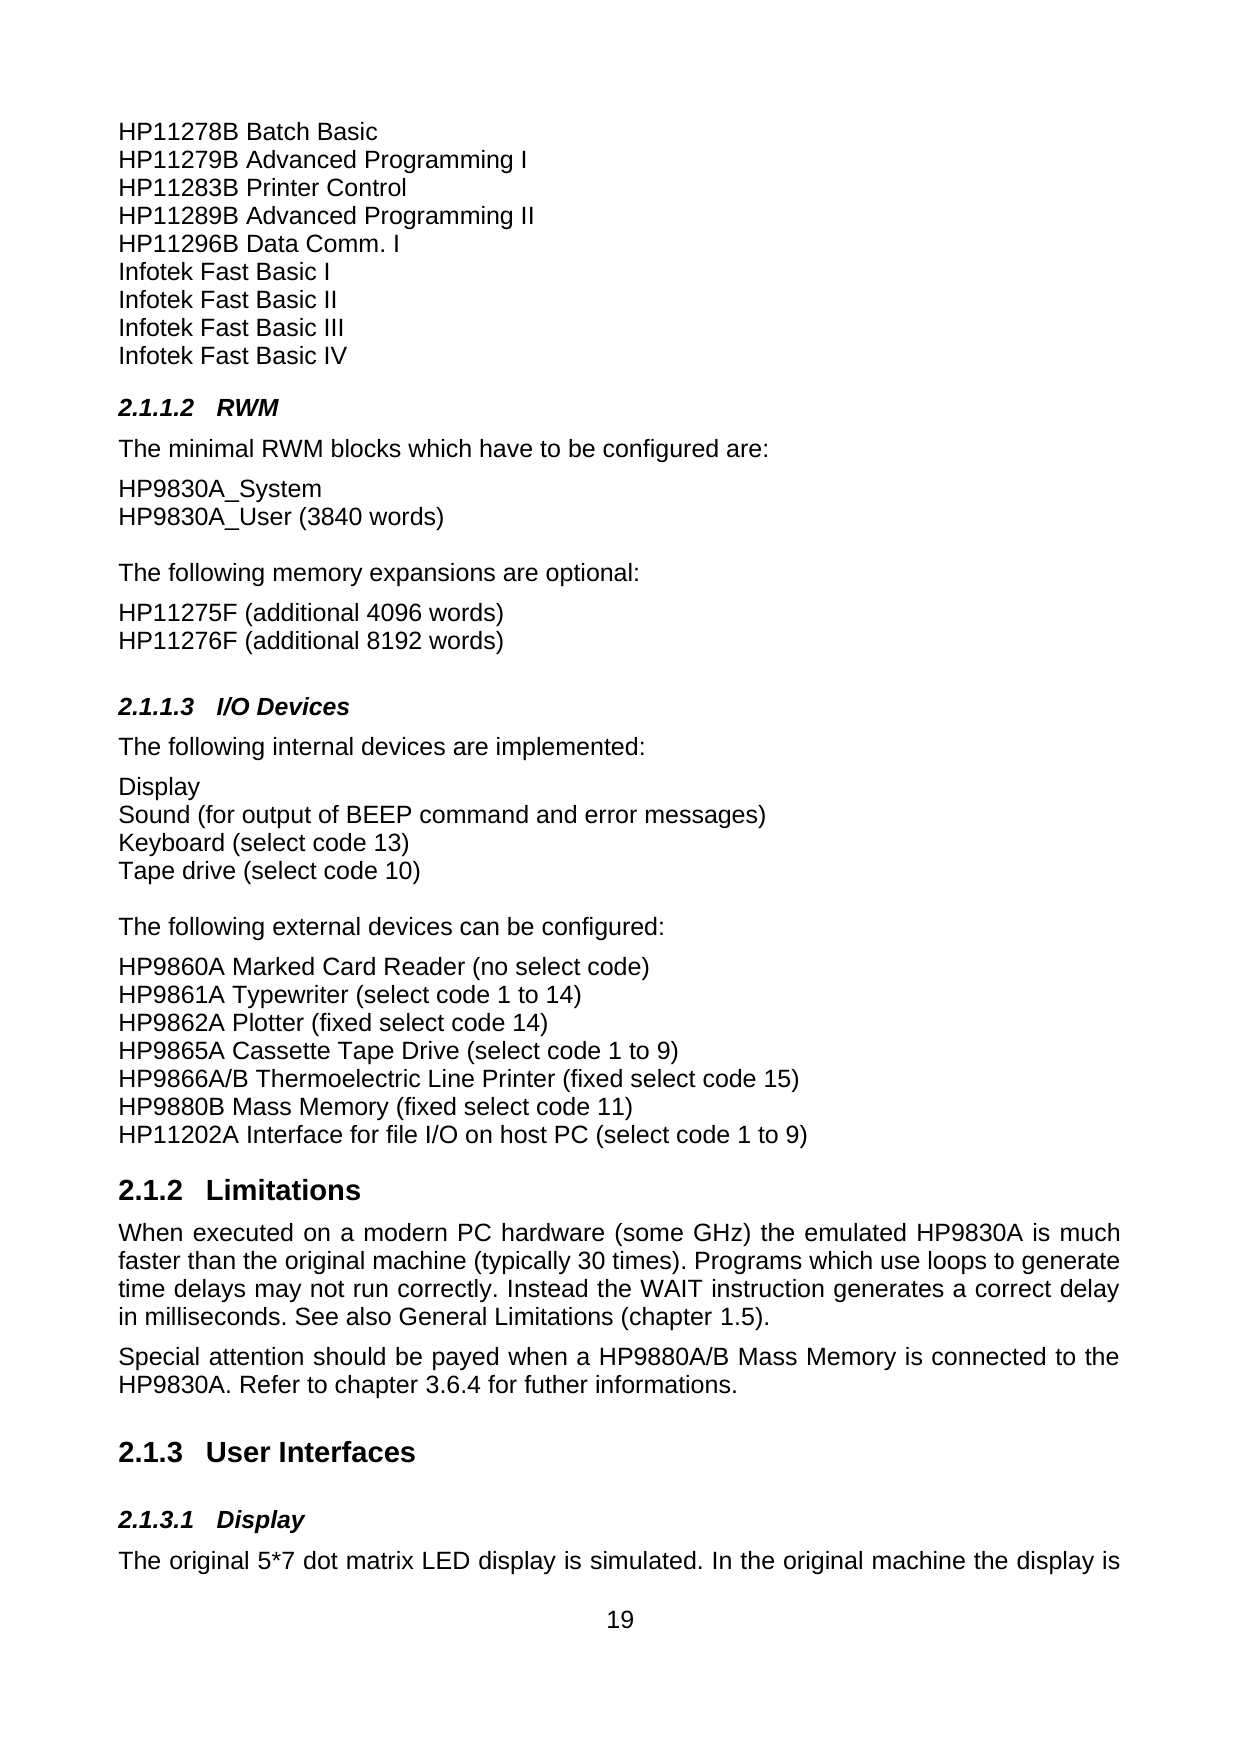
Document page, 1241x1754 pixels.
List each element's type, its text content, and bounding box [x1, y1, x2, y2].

text HP11283B Printer Control [118, 174, 1122, 202]
subtitle User Interfaces [118, 1436, 1122, 1469]
text HP11289B Advanced Programming II [118, 202, 1122, 230]
text HP9861A Typewriter (select code 1 to 14) [118, 981, 1122, 1009]
text HP11296B Data Comm. I [118, 230, 1122, 258]
text HP9860A Marked Card Reader (no select code) [118, 953, 1122, 981]
text The following internal devices are implemented: [118, 733, 1122, 761]
subtitle RWM [118, 394, 1122, 422]
text HP9880B Mass Memory (fixed select code 11) [118, 1093, 1122, 1121]
text Keyboard (select code 13) [118, 829, 1122, 857]
text HP11278B Batch Basic [118, 118, 1122, 146]
text HP11279B Advanced Programming I [118, 146, 1122, 174]
text Special attention should be payed when a HP9880A/B Mass Memory is connected to the HP9830A. Refer to chapter 3.6.4 for futher informations. [118, 1343, 1122, 1399]
text Sound (for output of BEEP command and error messages) [118, 801, 1122, 829]
subtitle Display [118, 1506, 1122, 1534]
text HP9830A_System HP9830A_User (3840 words) [118, 475, 1122, 531]
text HP9862A Plotter (fixed select code 14) [118, 1009, 1122, 1037]
text Infotek Fast Basic I [118, 258, 1122, 286]
text HP11202A Interface for file I/O on host PC (select code 1 to 9) [118, 1121, 1122, 1148]
text The minimal RWM blocks which have to be configured are: [118, 434, 1122, 462]
text HP9866A/B Thermoelectric Line Printer (fixed select code 15) [118, 1065, 1122, 1093]
text Display [118, 773, 1122, 801]
text HP9865A Cassette Tape Drive (select code 1 to 9) [118, 1037, 1122, 1065]
text HP11276F (additional 8192 words) [118, 627, 1122, 655]
text When executed on a modern PC hardware (some GHz) the emulated HP9830A is much faster than the original machine (typically 30 times). Programs which use loops to generate time delays may not run correctly. Instead the WAIT instruction generates a correct delay in milliseconds. See also General Limitations (chapter 1.5). [118, 1219, 1122, 1330]
text HP11275F (additional 4096 words) [118, 599, 1122, 627]
subtitle Limitations [118, 1173, 1122, 1206]
text Infotek Fast Basic II [118, 286, 1122, 313]
text The following external devices can be configured: [118, 913, 1122, 941]
text Tape drive (select code 10) [118, 857, 1122, 885]
text The following memory expansions are optional: [118, 559, 1122, 587]
text Infotek Fast Basic III [118, 313, 1122, 341]
subtitle I/O Devices [118, 692, 1122, 720]
text The original 5*7 dot matrix LED display is simulated. In the original machine the display is [118, 1546, 1122, 1574]
text Infotek Fast Basic IV [118, 341, 1122, 369]
